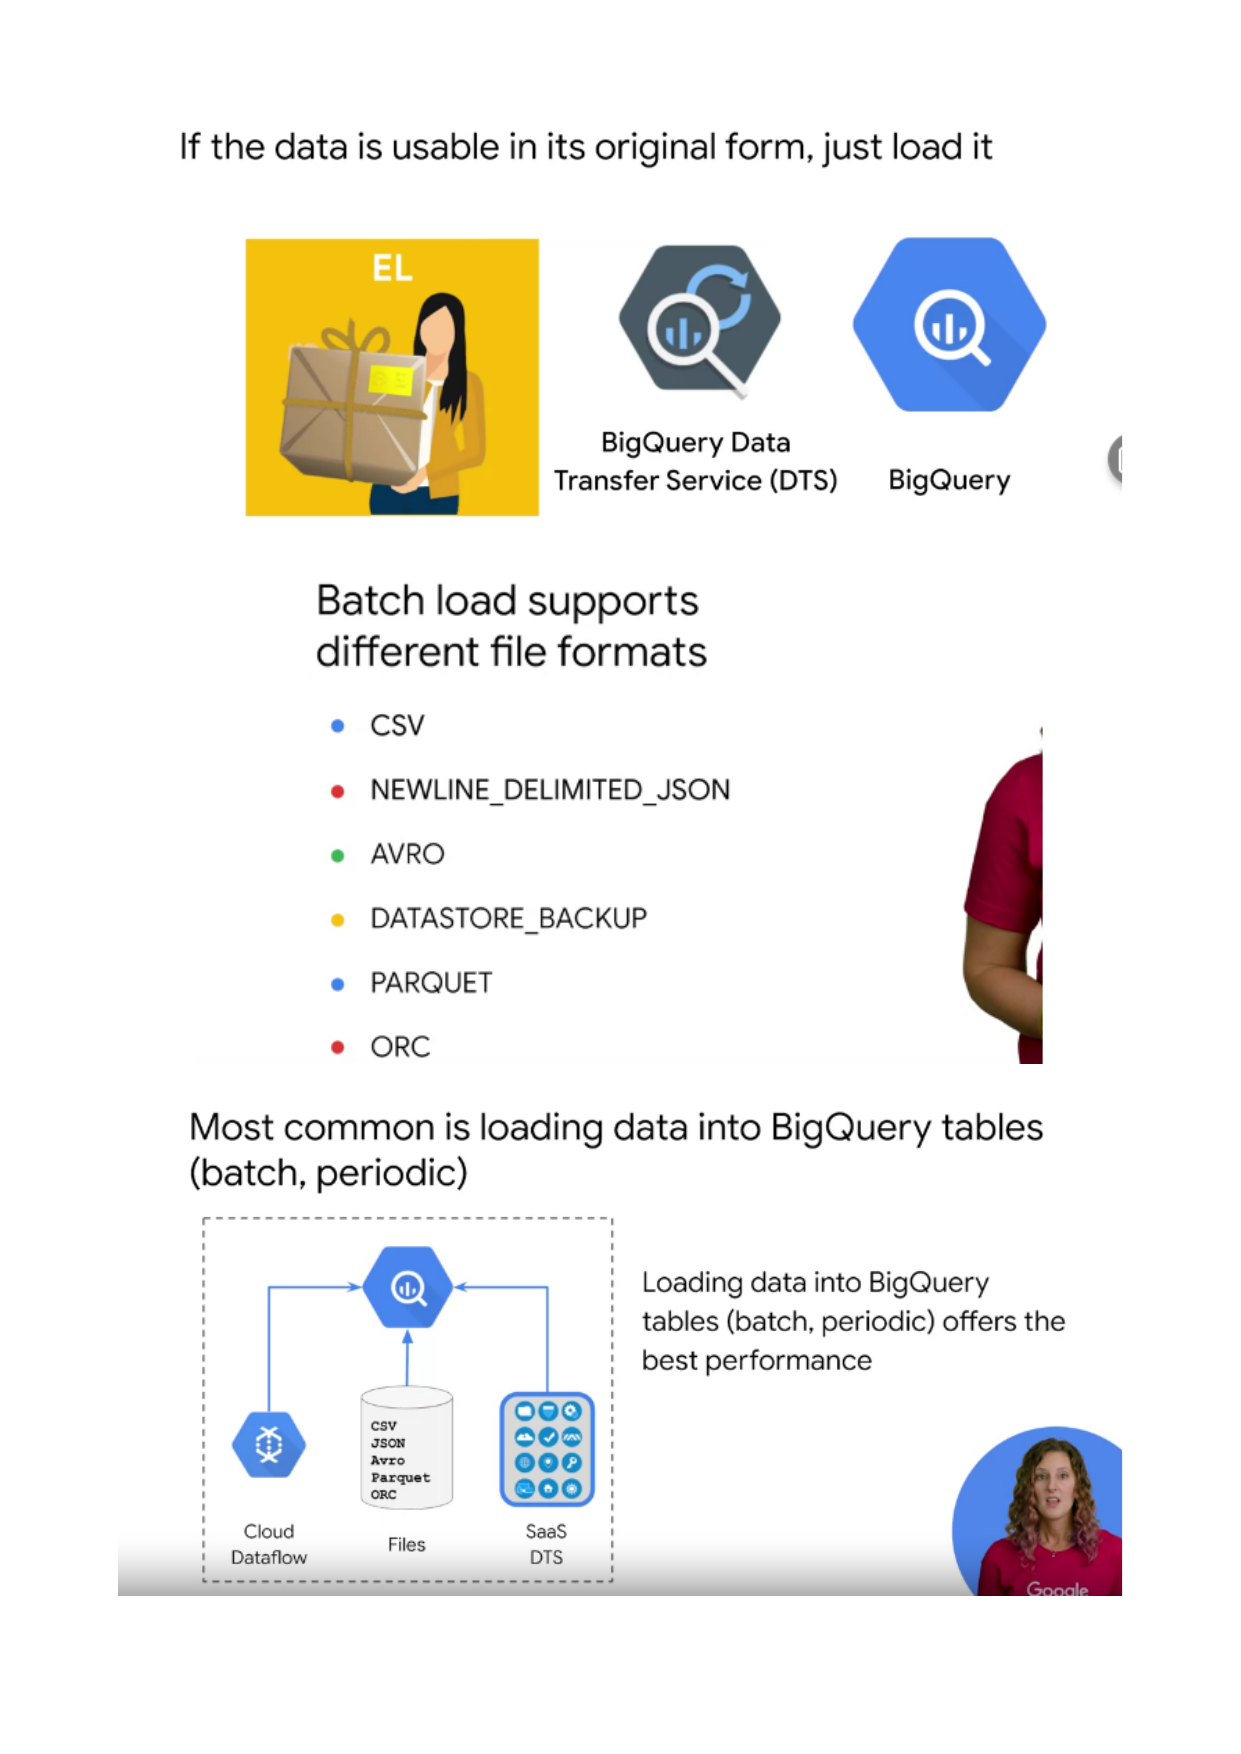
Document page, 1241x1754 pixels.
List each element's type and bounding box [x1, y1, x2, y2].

picture [118, 118, 1123, 530]
picture [197, 558, 1043, 1064]
picture [118, 1091, 1123, 1596]
